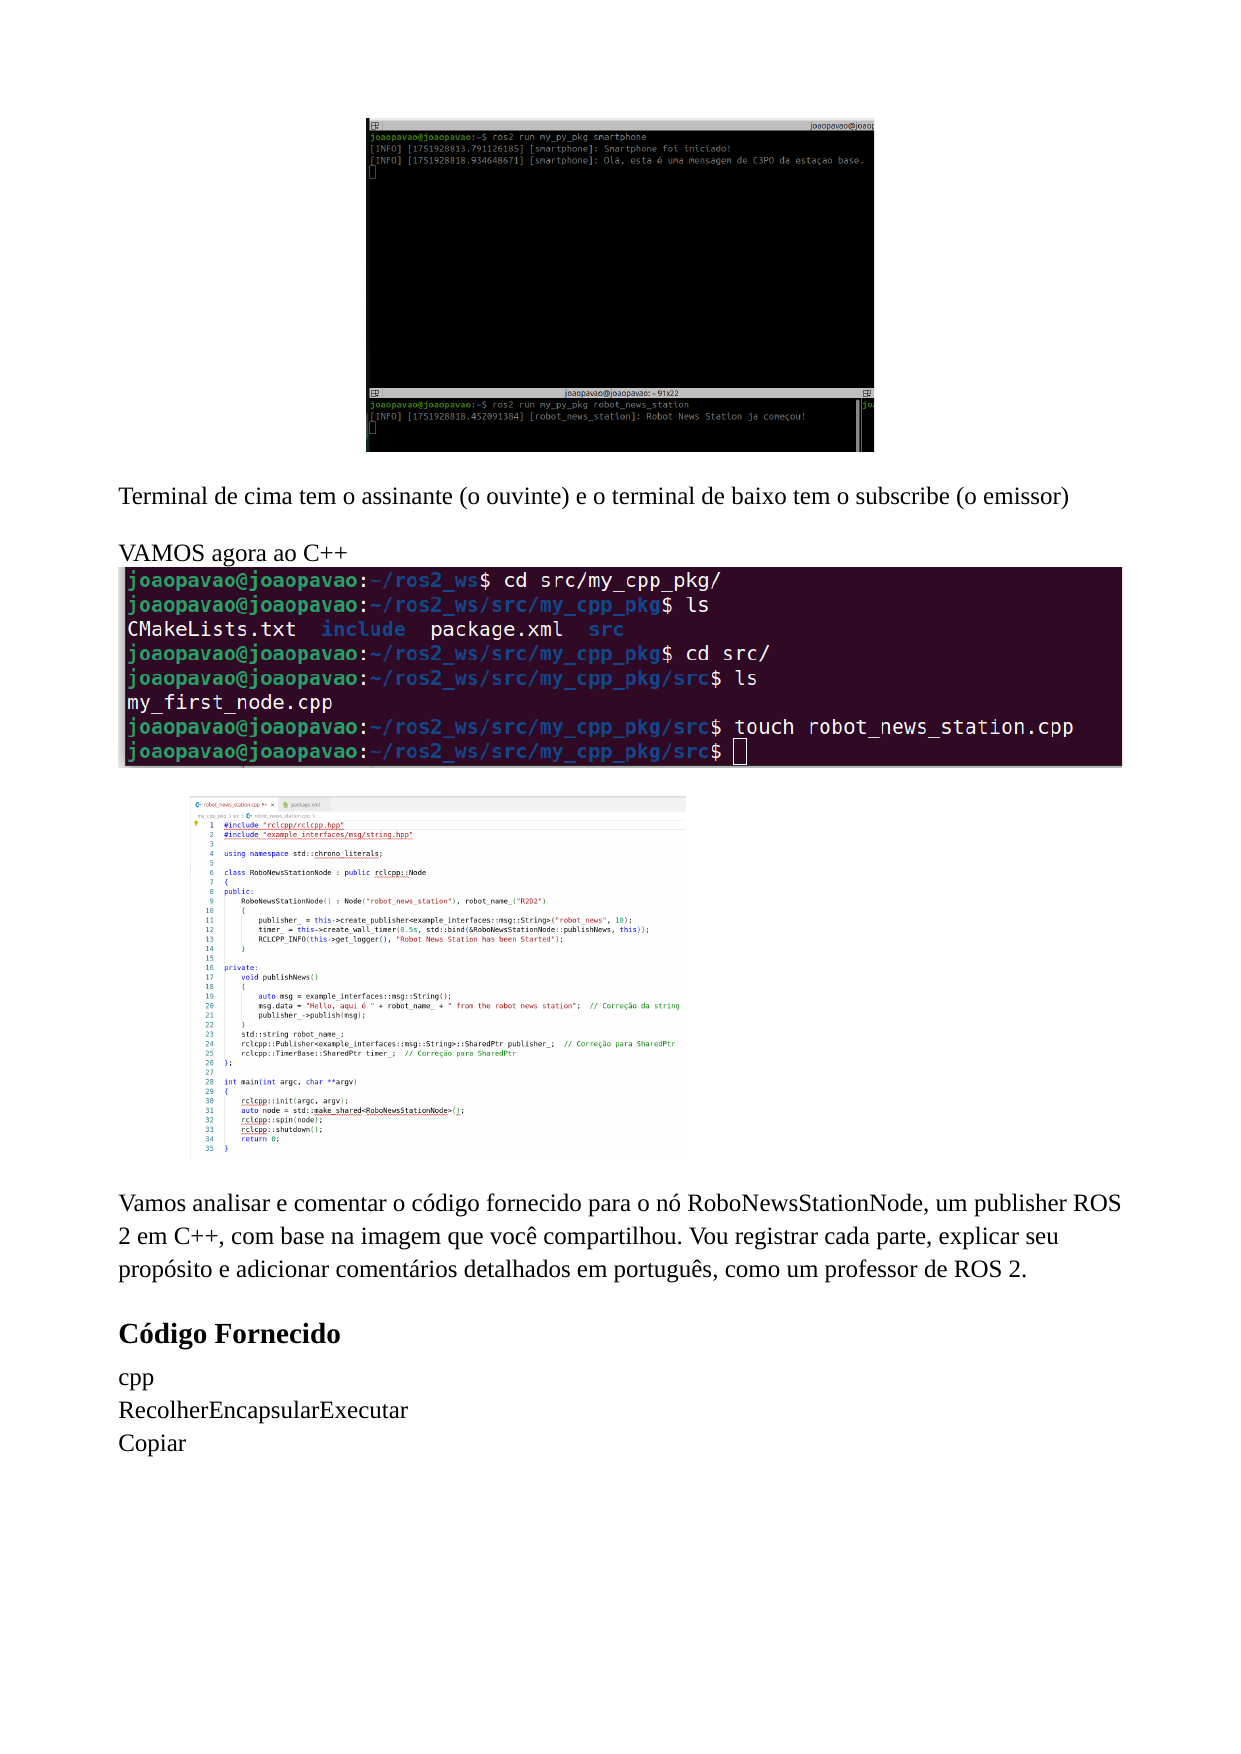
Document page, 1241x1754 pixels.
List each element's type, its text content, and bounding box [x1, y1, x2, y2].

picture [189, 796, 686, 1159]
text Copiar [118, 1428, 1122, 1457]
text Terminal de cima tem o assinante (o ouvinte) e o terminal de baixo tem o subscribe (o emissor) [118, 481, 1122, 509]
subtitle Código Fornecido [118, 1316, 1122, 1349]
text Vamos analisar e comentar o código fornecido para o nó RoboNewsStationNode, um publisher ROS 2 em C++, com base na imagem que você compartilhou. Vou registrar cada parte, explicar seu propósito e adicionar comentários detalhados em português, como um professor de ROS 2. [118, 1188, 1122, 1282]
picture [118, 567, 1123, 768]
text RecolherEncapsularExecutar [118, 1395, 1122, 1424]
text cpp [118, 1362, 1122, 1391]
picture [366, 118, 875, 452]
text VAMOS agora ao C++ [118, 538, 1122, 567]
